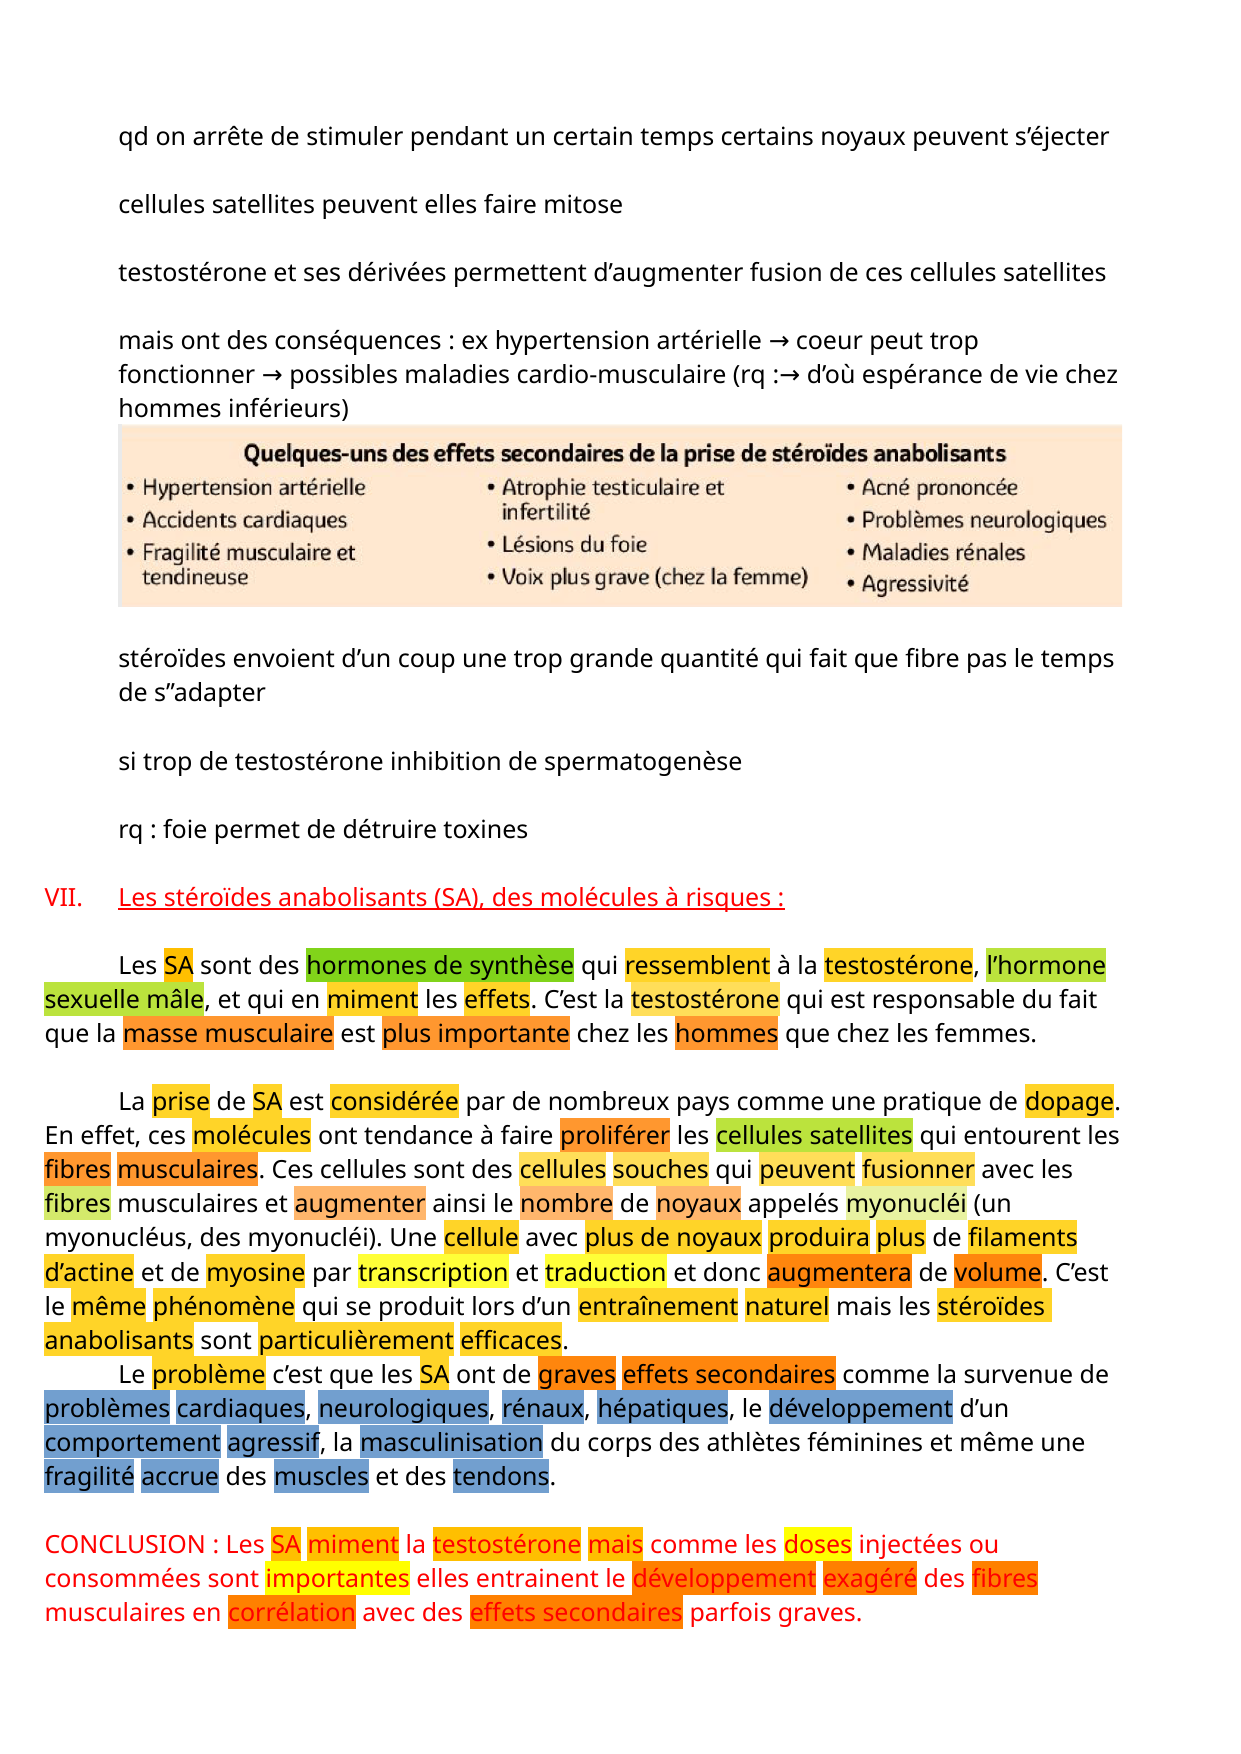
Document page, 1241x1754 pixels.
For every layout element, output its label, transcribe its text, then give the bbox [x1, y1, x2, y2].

text La prise de SA est considérée par de nombreux pays comme une pratique de dopage. En effet, ces molécules ont tendance à faire proliférer les cellules satellites qui entourent les fibres musculaires. Ces cellules sont des cellules souches qui peuvent fusionner avec les fibres musculaires et augmenter ainsi le nombre de noyaux appelés myonucléi (un myonucléus, des myonucléi). Une cellule avec plus de noyaux produira plus de filaments d’actine et de myosine par transcription et traduction et donc augmentera de volume. C’est le même phénomène qui se produit lors d’un entraînement naturel mais les stéroïdes anabolisants sont particulièrement efficaces. [44, 1084, 1122, 1356]
text rq : foie permet de détruire toxines [118, 811, 1122, 845]
text stéroïdes envoient d’un coup une trop grande quantité qui fait que fibre pas le temps de s’’adapter [118, 641, 1122, 709]
text cellules satellites peuvent elles faire mitose [118, 186, 1122, 220]
text VII. Les stéroïdes anabolisants (SA), des molécules à risques : [44, 879, 1122, 913]
text Les SA sont des hormones de synthèse qui ressemblent à la testostérone, l’hormone sexuelle mâle, et qui en miment les effets. C’est la testostérone qui est responsable du fait que la masse musculaire est plus importante chez les hommes que chez les femmes. [44, 948, 1122, 1050]
text testostérone et ses dérivées permettent d’augmenter fusion de ces cellules satellites [118, 254, 1122, 288]
text Le problème c’est que les SA ont de graves effets secondaires comme la survenue de problèmes cardiaques, neurologiques, rénaux, hépatiques, le développement d’un comportement agressif, la masculinisation du corps des athlètes féminines et même une fragilité accrue des muscles et des tendons. [44, 1356, 1122, 1493]
text mais ont des conséquences : ex hypertension artérielle → coeur peut trop fonctionner → possibles maladies cardio-musculaire (rq :→ d’où espérance de vie chez hommes inférieurs) [118, 322, 1122, 424]
text si trop de testostérone inhibition de spermatogenèse [118, 743, 1122, 777]
picture [118, 424, 1123, 607]
text qd on arrête de stimuler pendant un certain temps certains noyaux peuvent s’éjecter [118, 118, 1122, 152]
text CONCLUSION : Les SA miment la testostérone mais comme les doses injectées ou consommées sont importantes elles entrainent le développement exagéré des fibres musculaires en corrélation avec des effets secondaires parfois graves. [44, 1527, 1122, 1629]
